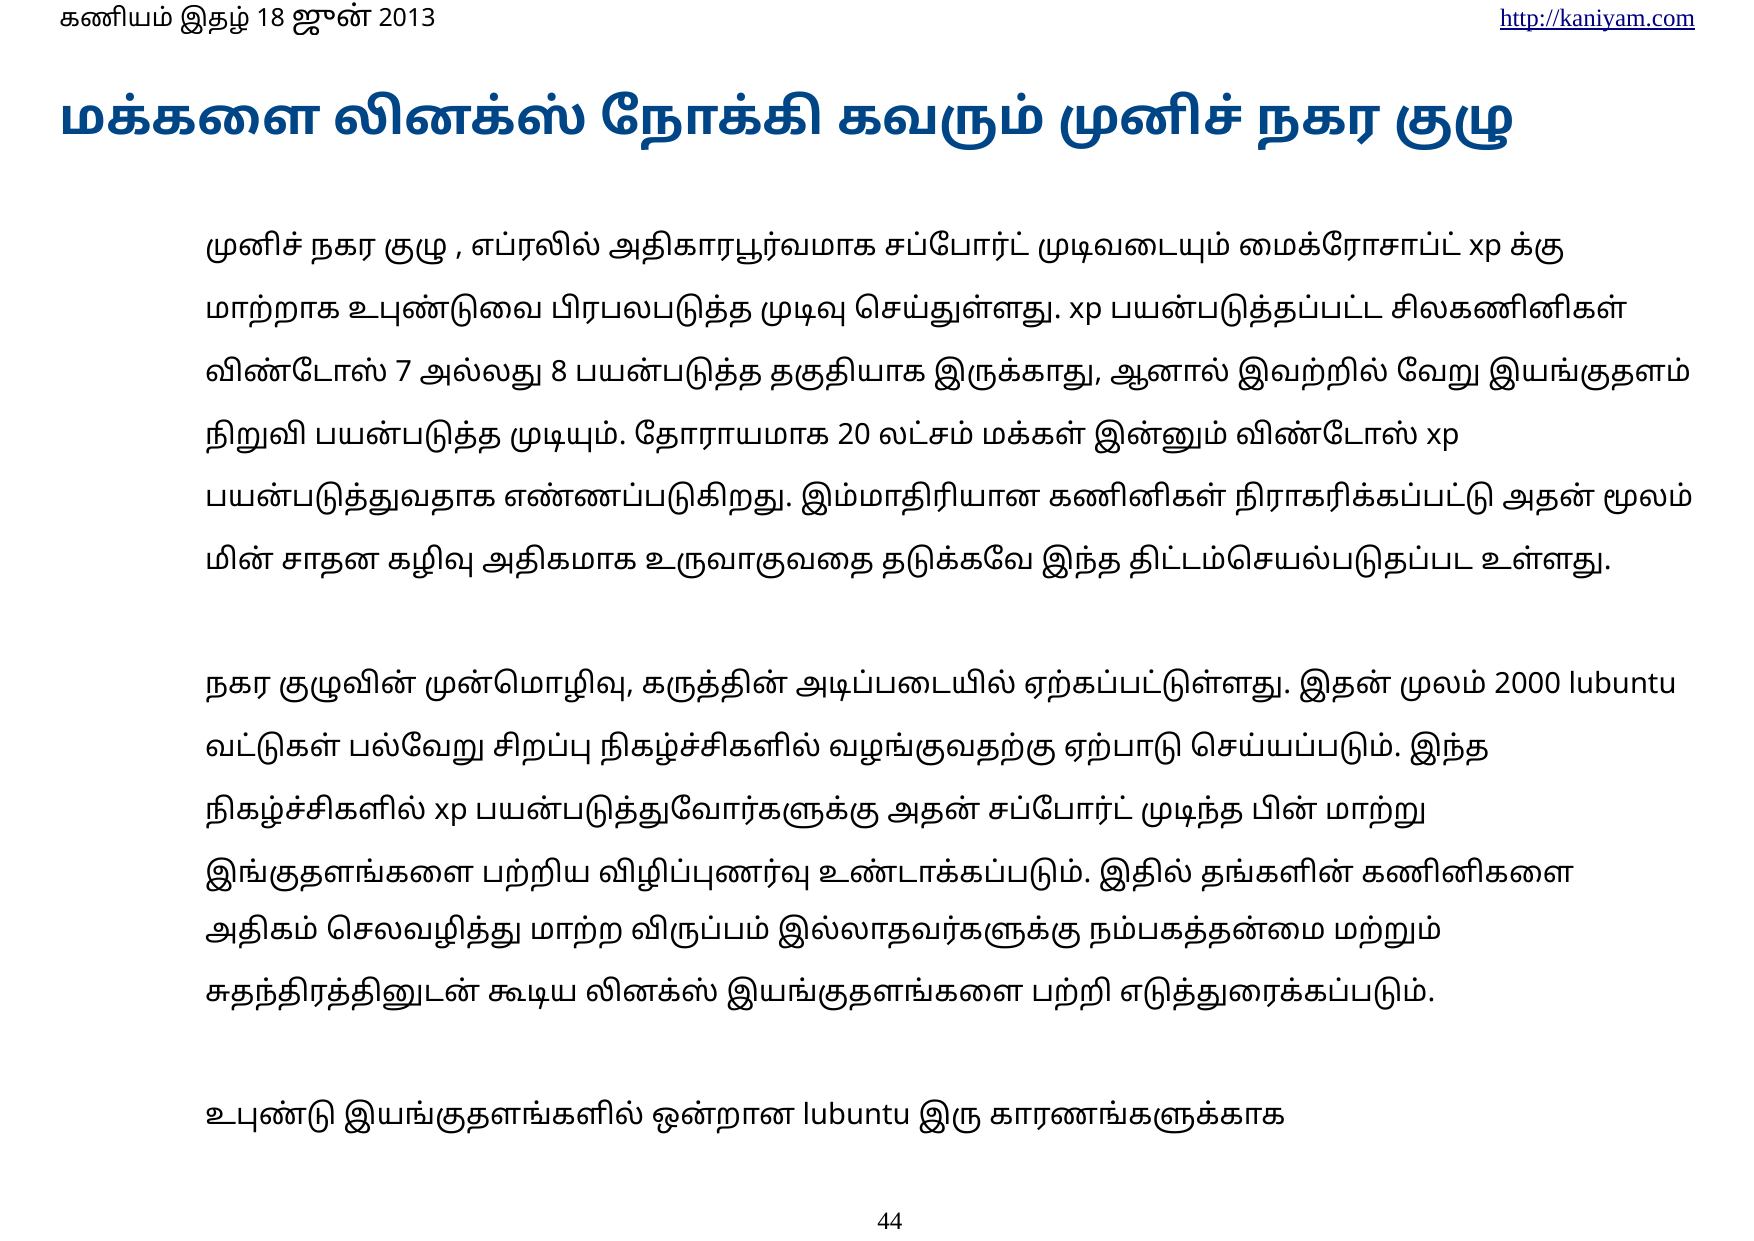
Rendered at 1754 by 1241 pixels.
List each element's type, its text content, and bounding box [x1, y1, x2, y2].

text முனிச் நகர குழு , எப்ரலில் அதிகாரபூர்வமாக சப்போர்ட் முடிவடையும் மைக்ரோசாப்ட் xp க்கு மாற்றாக உபுண்டுவை பிரபலபடுத்த முடிவு செய்துள்ளது. xp பயன்படுத்தப்பட்ட சிலகணினிகள் விண்டோஸ் 7 அல்லது 8 பயன்படுத்த தகுதியாக இருக்காது, ஆனால் இவற்றில் வேறு இயங்குதளம் நிறுவி பயன்படுத்த முடியும். தோராயமாக 20 லட்சம் மக்கள் இன்னும் விண்டோஸ் xp பயன்படுத்துவதாக எண்ணப்படுகிறது. இம்மாதிரியான கணினிகள் நிராகரிக்கப்பட்டு அதன் மூலம் மின் சாதன கழிவு அதிகமாக உருவாகுவதை தடுக்கவே இந்த திட்டம்செயல்படுதப்பட உள்ளது. [205, 224, 1695, 582]
subtitle மக்களை லினக்ஸ் நோக்கி கவரும் முனிச் நகர குழு [59, 89, 1695, 212]
text நகர குழுவின் முன்மொழிவு, கருத்தின் அடிப்படையில் ஏற்கப்பட்டுள்ளது. இதன் முலம் 2000 lubuntu வட்டுகள் பல்வேறு சிறப்பு நிகழ்ச்சிகளில் வழங்குவதற்கு ஏற்பாடு செய்யப்படும். இந்த நிகழ்ச்சிகளில் xp பயன்படுத்துவோர்களுக்கு அதன் சப்போர்ட் முடிந்த பின் மாற்று இங்குதளங்களை பற்றிய விழிப்புணர்வு உண்டாக்கப்படும். இதில் தங்களின் கணினிகளை அதிகம் செலவழித்து மாற்ற விருப்பம் இல்லாதவர்களுக்கு நம்பகத்தன்மை மற்றும் சுதந்திரத்தினுடன் கூடிய லினக்ஸ் இயங்குதளங்களை பற்றி எடுத்துரைக்கப்படும். உபுண்டு இயங்குதளங்களில் ஒன்றான lubuntu இரு காரணங்களுக்காக [205, 662, 1695, 1136]
